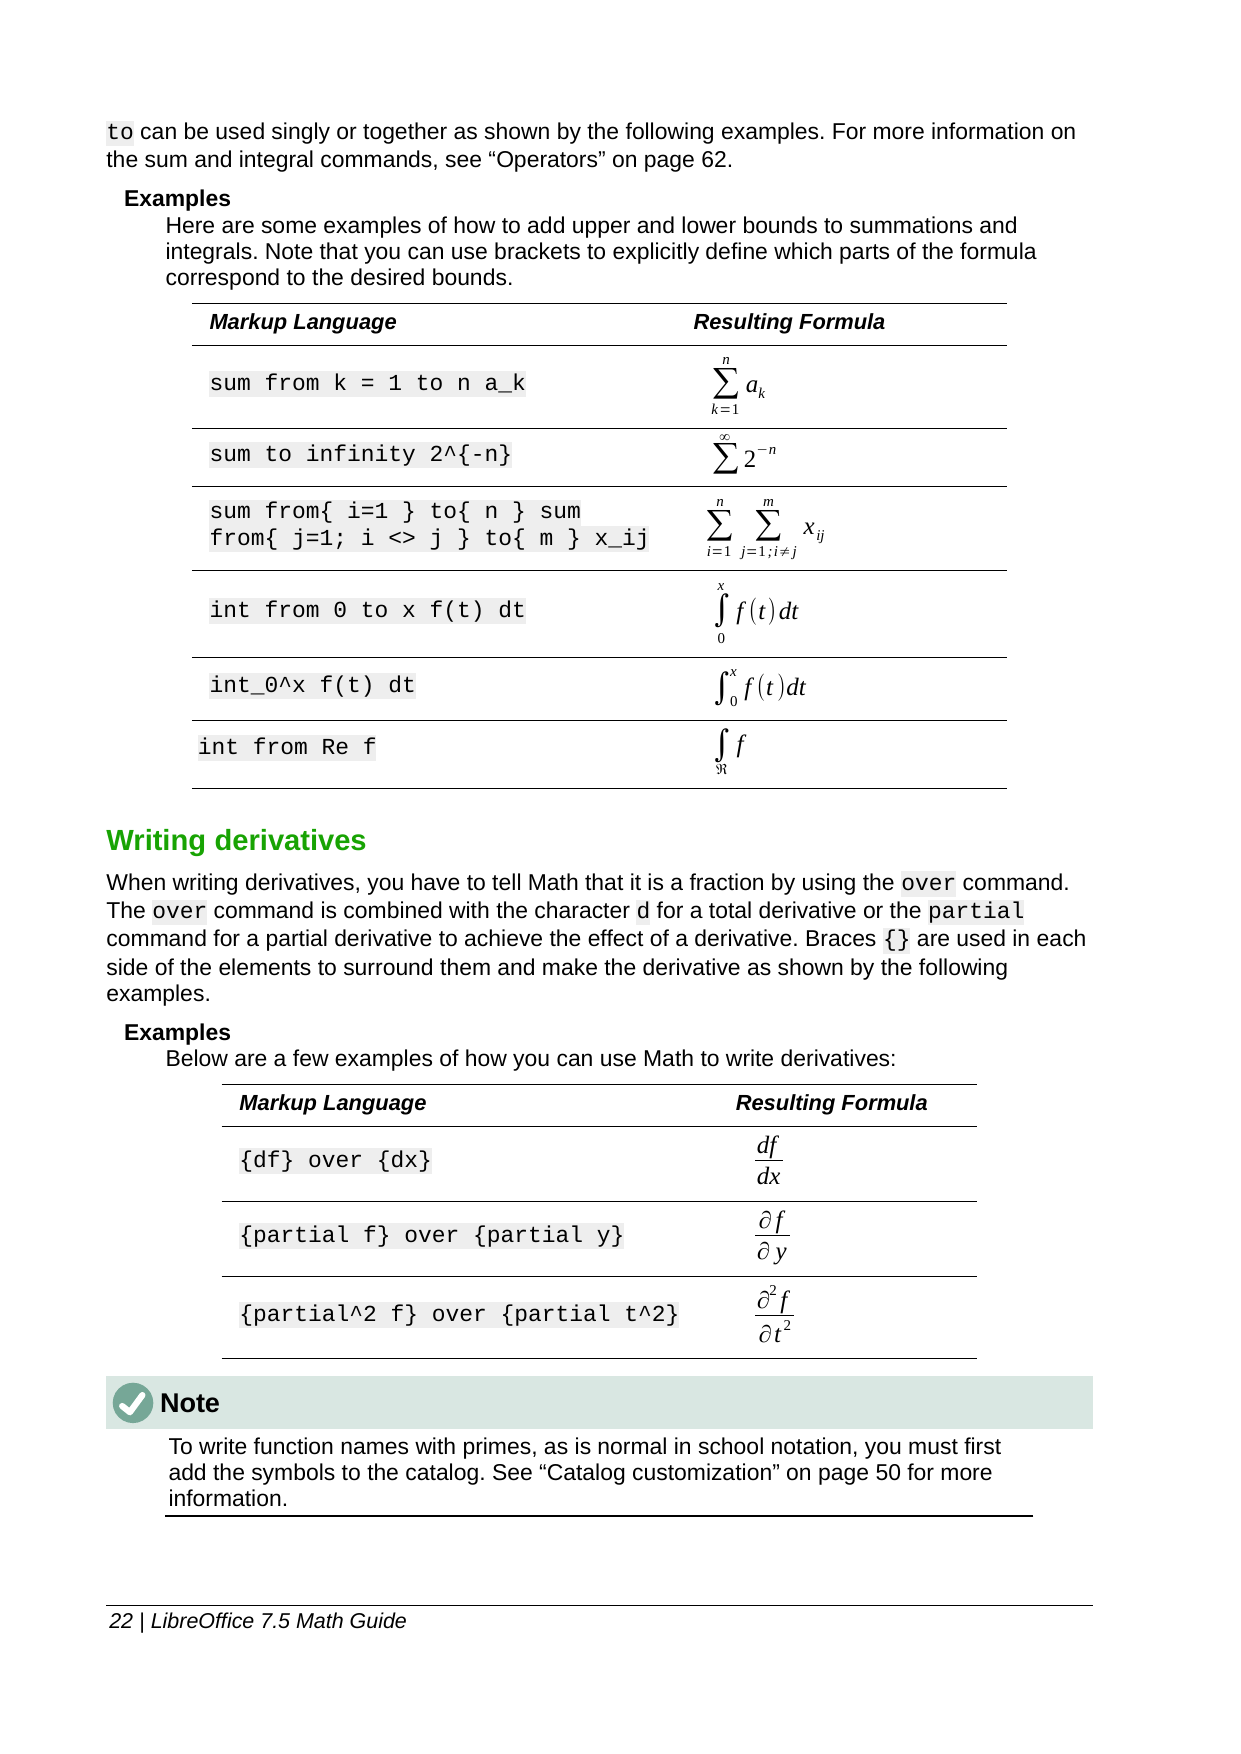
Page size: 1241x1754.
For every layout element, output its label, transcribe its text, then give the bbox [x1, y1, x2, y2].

table_cell [718, 1277, 977, 1358]
table_cell [676, 346, 1007, 428]
table_cell {partial^2 f} over {partial t^2} [222, 1277, 718, 1358]
text Below are a few examples of how you can use Math to write derivatives: [165, 1045, 1093, 1072]
subtitle Note [106, 1376, 1093, 1429]
subtitle Writing derivatives [106, 823, 1093, 857]
text When writing derivatives, you have to tell Math that it is a fraction by using the over command. The over command is combined with the character d for a total derivative or the partial command for a partial derivative to achieve the effect of a derivative. Braces {} are used in each side of the elements to surround them and make the derivative as shown by the following examples. [106, 869, 1093, 1006]
table_cell sum to infinity 2^{-n} [192, 429, 676, 486]
text Here are some examples of how to add upper and lower bounds to summations and integrals. Note that you can use brackets to explicitly define which parts of the formula correspond to the desired bounds. [165, 212, 1093, 291]
table_header Resulting Formula [718, 1085, 977, 1126]
table_header Markup Language [222, 1085, 718, 1126]
table_cell [676, 429, 1007, 486]
table_cell {df} over {dx} [222, 1127, 718, 1201]
table_header Resulting Formula [676, 304, 1007, 345]
table_cell [676, 658, 1007, 720]
table_cell [718, 1127, 977, 1201]
table_cell [676, 487, 1007, 570]
table_header Markup Language [192, 304, 676, 345]
text To write function names with primes, as is normal in school notation, you must first add the symbols to the catalog. See “Catalog customization” on page 51 for more information. [165, 1429, 1033, 1515]
table_cell int_0^x f(t) dt [192, 658, 676, 720]
text Examples [124, 185, 1093, 212]
table_cell sum from k = 1 to n a_k [192, 346, 676, 428]
text The sum and int commands, used for summations and integrals respectively, can take the parameters from and to if you want to set the lower and upper limits. The parameters from and to can be used singly or together as shown by the following examples. For more information on the sum and integral commands, see “Operators” on page 63. [106, 118, 1093, 173]
table_cell int from Re f [192, 721, 676, 788]
table_cell {partial f} over {partial y} [222, 1202, 718, 1276]
table_cell [676, 571, 1007, 657]
table_cell [718, 1202, 977, 1276]
text Examples [124, 1019, 1093, 1045]
table_cell sum from{ i=1 } to{ n } sum from{ j=1; i <> j } to{ m } x_ij [192, 487, 676, 570]
table_cell [676, 721, 1007, 788]
table_cell int from 0 to x f(t) dt [192, 571, 676, 657]
